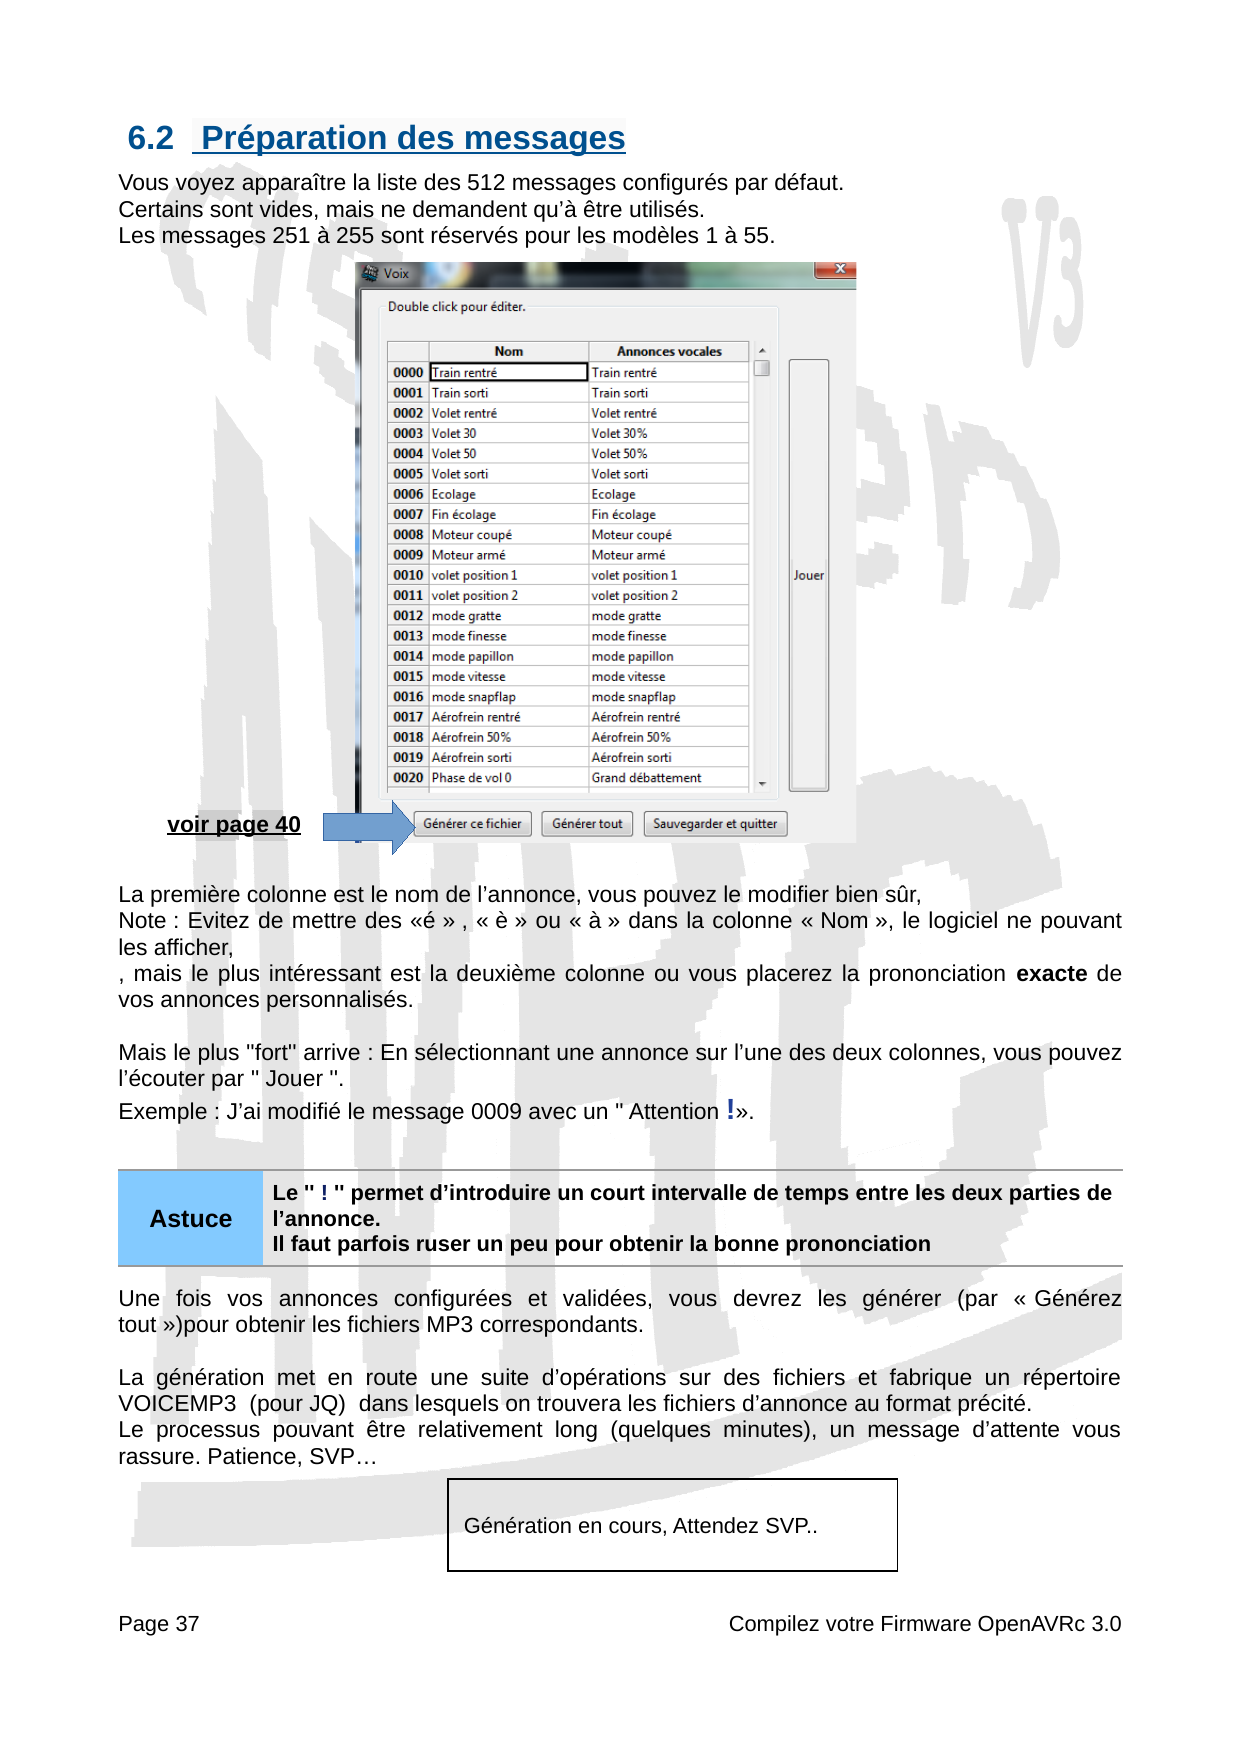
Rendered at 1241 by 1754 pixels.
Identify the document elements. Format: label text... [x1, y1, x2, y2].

text Génération en cours, Attendez SVP.. [464, 1512, 882, 1538]
text Vous voyez apparaître la liste des 512 messages configurés par défaut. [118, 169, 1122, 196]
table_header Le '' ! '' permet d’introduire un court intervalle de temps entre les deux parties de l’annonce. Il faut parfois ruser un peu pour obtenir la bonne prononciation [264, 1171, 1122, 1265]
text Une fois vos annonces configurées et validées, vous devrez les générer (par « Générez tout »)pour obtenir les fichiers MP3 correspondants. [118, 1284, 1122, 1337]
picture [354, 262, 857, 843]
text voir page 40 [167, 811, 318, 837]
text , mais le plus intéressant est la deuxième colonne ou vous placerez la prononciation exacte de vos annonces personnalisés. [118, 960, 1122, 1013]
text La première colonne est le nom de l’annonce, vous pouvez le modifier bien sûr, [118, 881, 1122, 907]
table_header Astuce [118, 1171, 263, 1265]
text Exemple : J’ai modifié le message 0009 avec un '' Attention !». [118, 1092, 1122, 1125]
subtitle Préparation des messages [118, 118, 1122, 157]
text Note : Evitez de mettre des «é » , « è » ou « à » dans la colonne « Nom », le logiciel ne pouvant les afficher, [118, 907, 1122, 960]
text Les messages 251 à 255 sont réservés pour les modèles 1 à 55. [118, 222, 1122, 248]
text Certains sont vides, mais ne demandent qu’à être utilisés. [118, 196, 1122, 222]
text Le processus pouvant être relativement long (quelques minutes), un message d’attente vous rassure. Patience, SVP… [118, 1416, 1122, 1469]
text Mais le plus ''fort'' arrive : En sélectionnant une annonce sur l’une des deux colonnes, vous pouvez l’écouter par '' Jouer ''. [118, 1039, 1122, 1092]
text La génération met en route une suite d’opérations sur des fichiers et fabrique un répertoire VOICEMP3 (pour JQ) dans lesquels on trouvera les fichiers d’annonce au format précité. [118, 1363, 1122, 1416]
